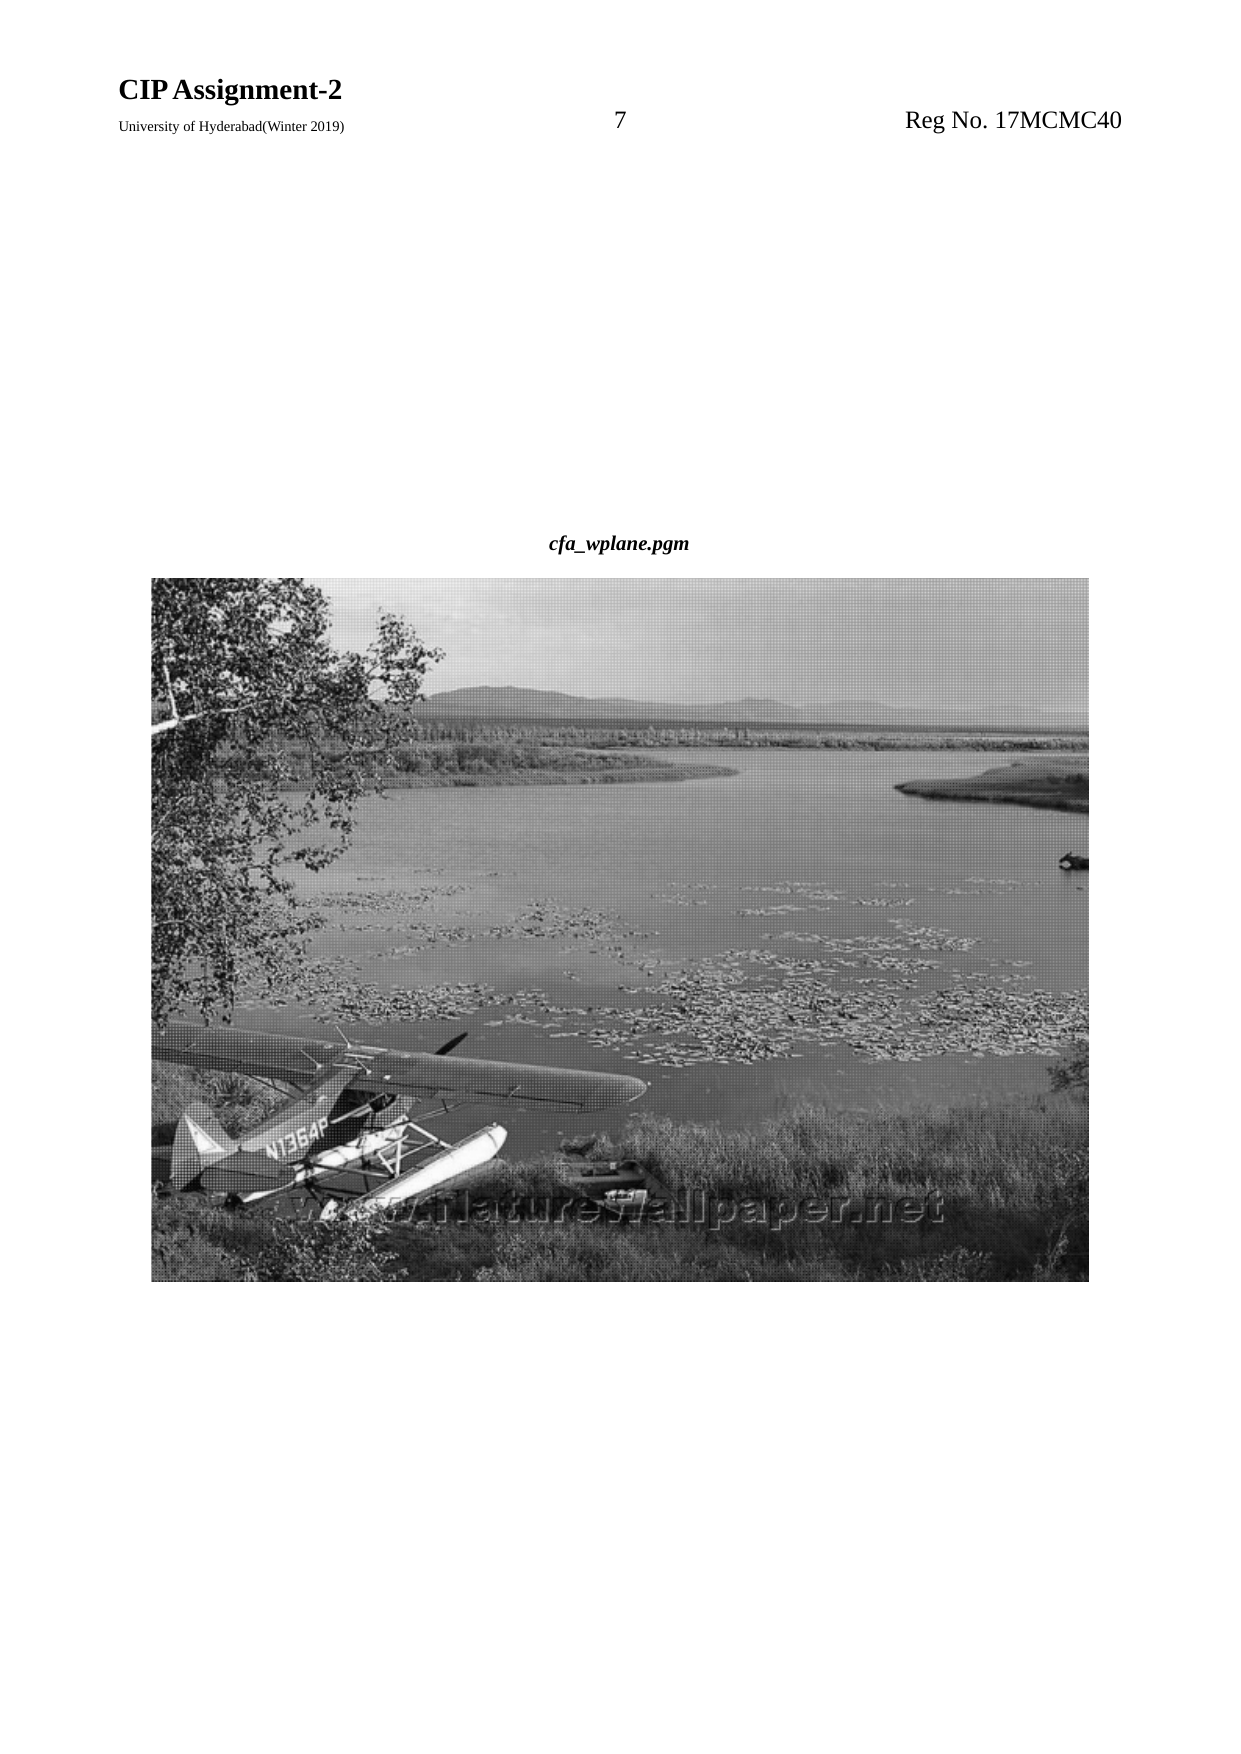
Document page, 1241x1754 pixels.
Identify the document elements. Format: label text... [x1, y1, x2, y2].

text cfa_wplane.pgm [118, 531, 1122, 555]
picture [151, 578, 1089, 1282]
